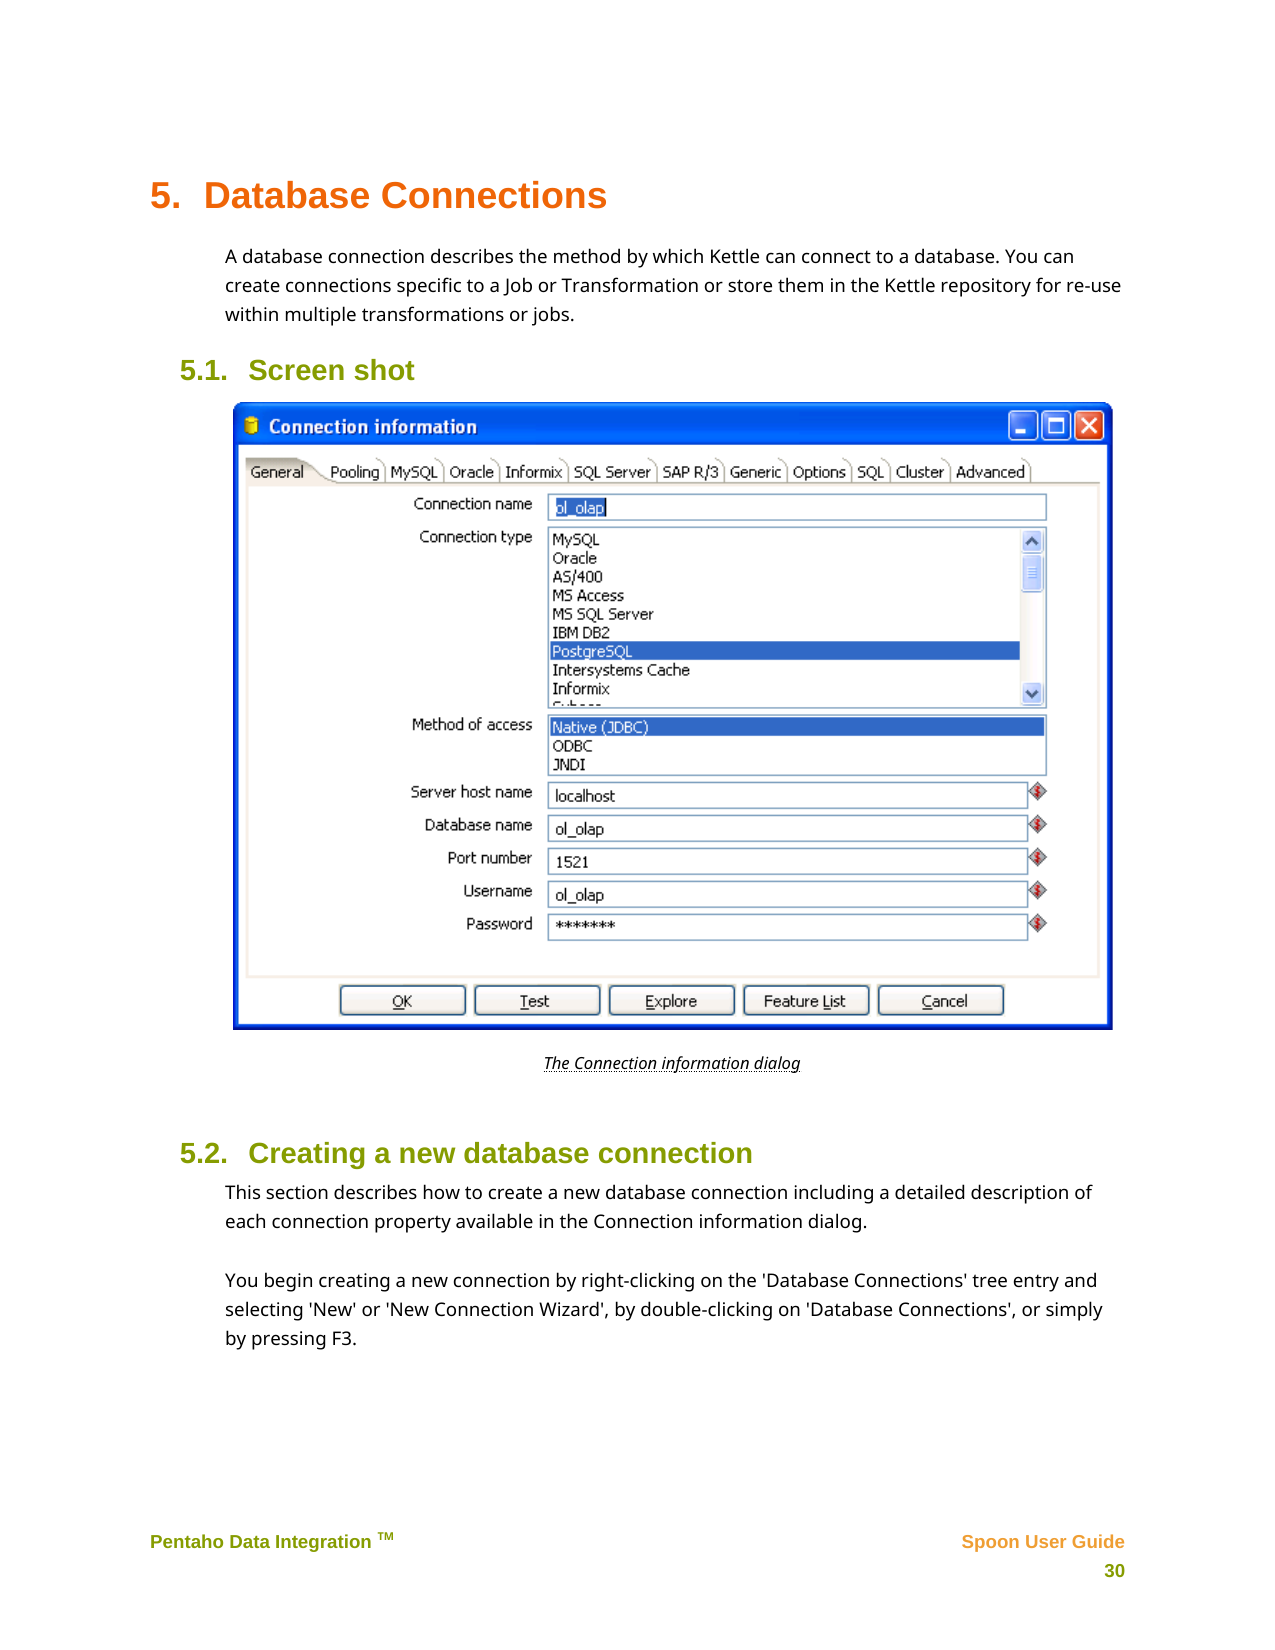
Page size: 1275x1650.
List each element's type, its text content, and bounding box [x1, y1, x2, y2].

text This section describes how to create a new database connection including a detailed description of each connection property available in the Connection information dialog. [225, 1176, 1125, 1235]
text The Connection information dialog [233, 1052, 1113, 1075]
text You begin creating a new connection by right-clicking on the 'Database Connections' tree entry and selecting 'New' or 'New Connection Wizard', by double-clicking on 'Database Connections', or simply by pressing F3. [225, 1264, 1125, 1351]
picture [233, 402, 1113, 1030]
subtitle Creating a new database connection [179, 1135, 1125, 1170]
subtitle Database Connections [150, 181, 1125, 216]
text A database connection describes the method by which Kettle can connect to a database. You can create connections specific to a Job or Transformation or store them in the Kettle repository for re-use within multiple transformations or jobs. [225, 240, 1125, 327]
subtitle Screen shot [179, 352, 1125, 387]
